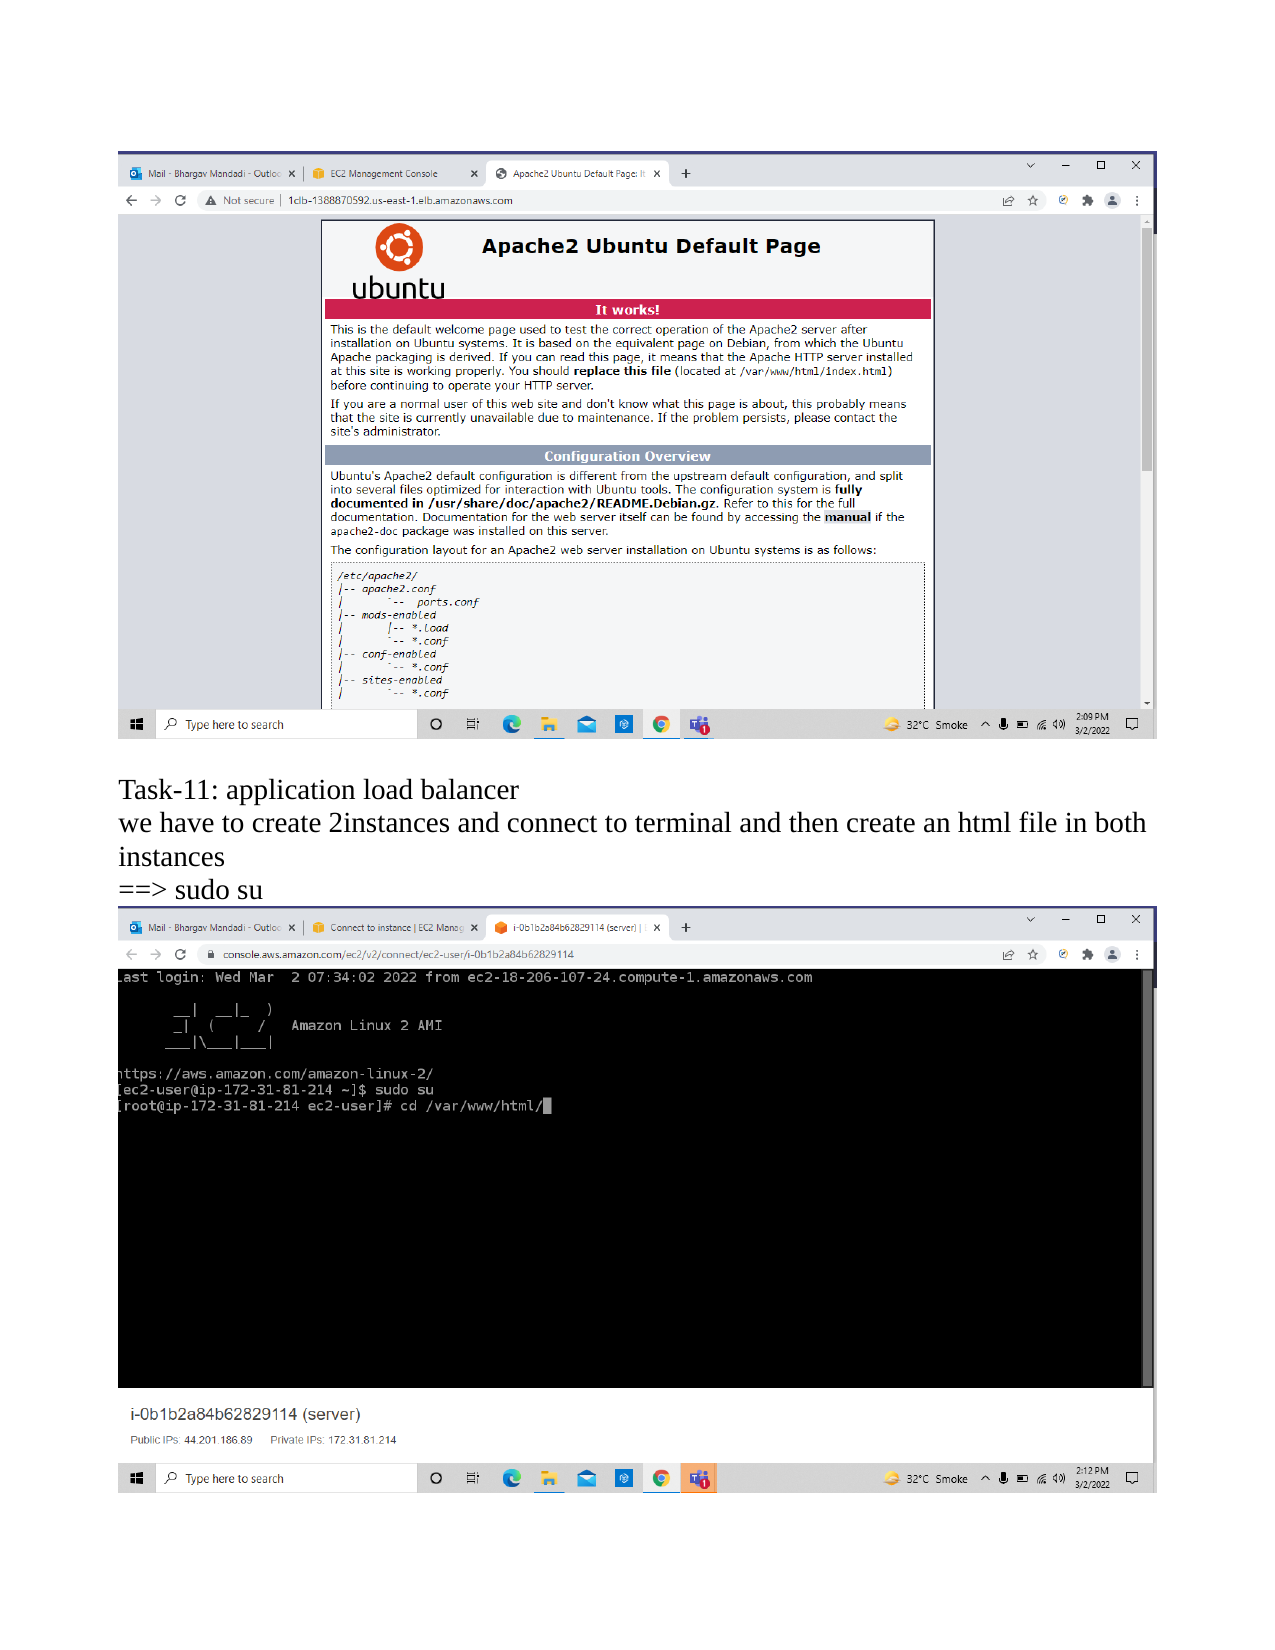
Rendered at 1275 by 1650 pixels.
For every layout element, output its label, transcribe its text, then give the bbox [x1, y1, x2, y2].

picture [118, 151, 1157, 739]
text we have to create 2instances and connect to terminal and then create an html file in both instances [118, 805, 1157, 872]
text ==> sudo su [118, 872, 1157, 906]
picture [118, 906, 1157, 1493]
text Task-11: application load balancer [118, 772, 1157, 805]
